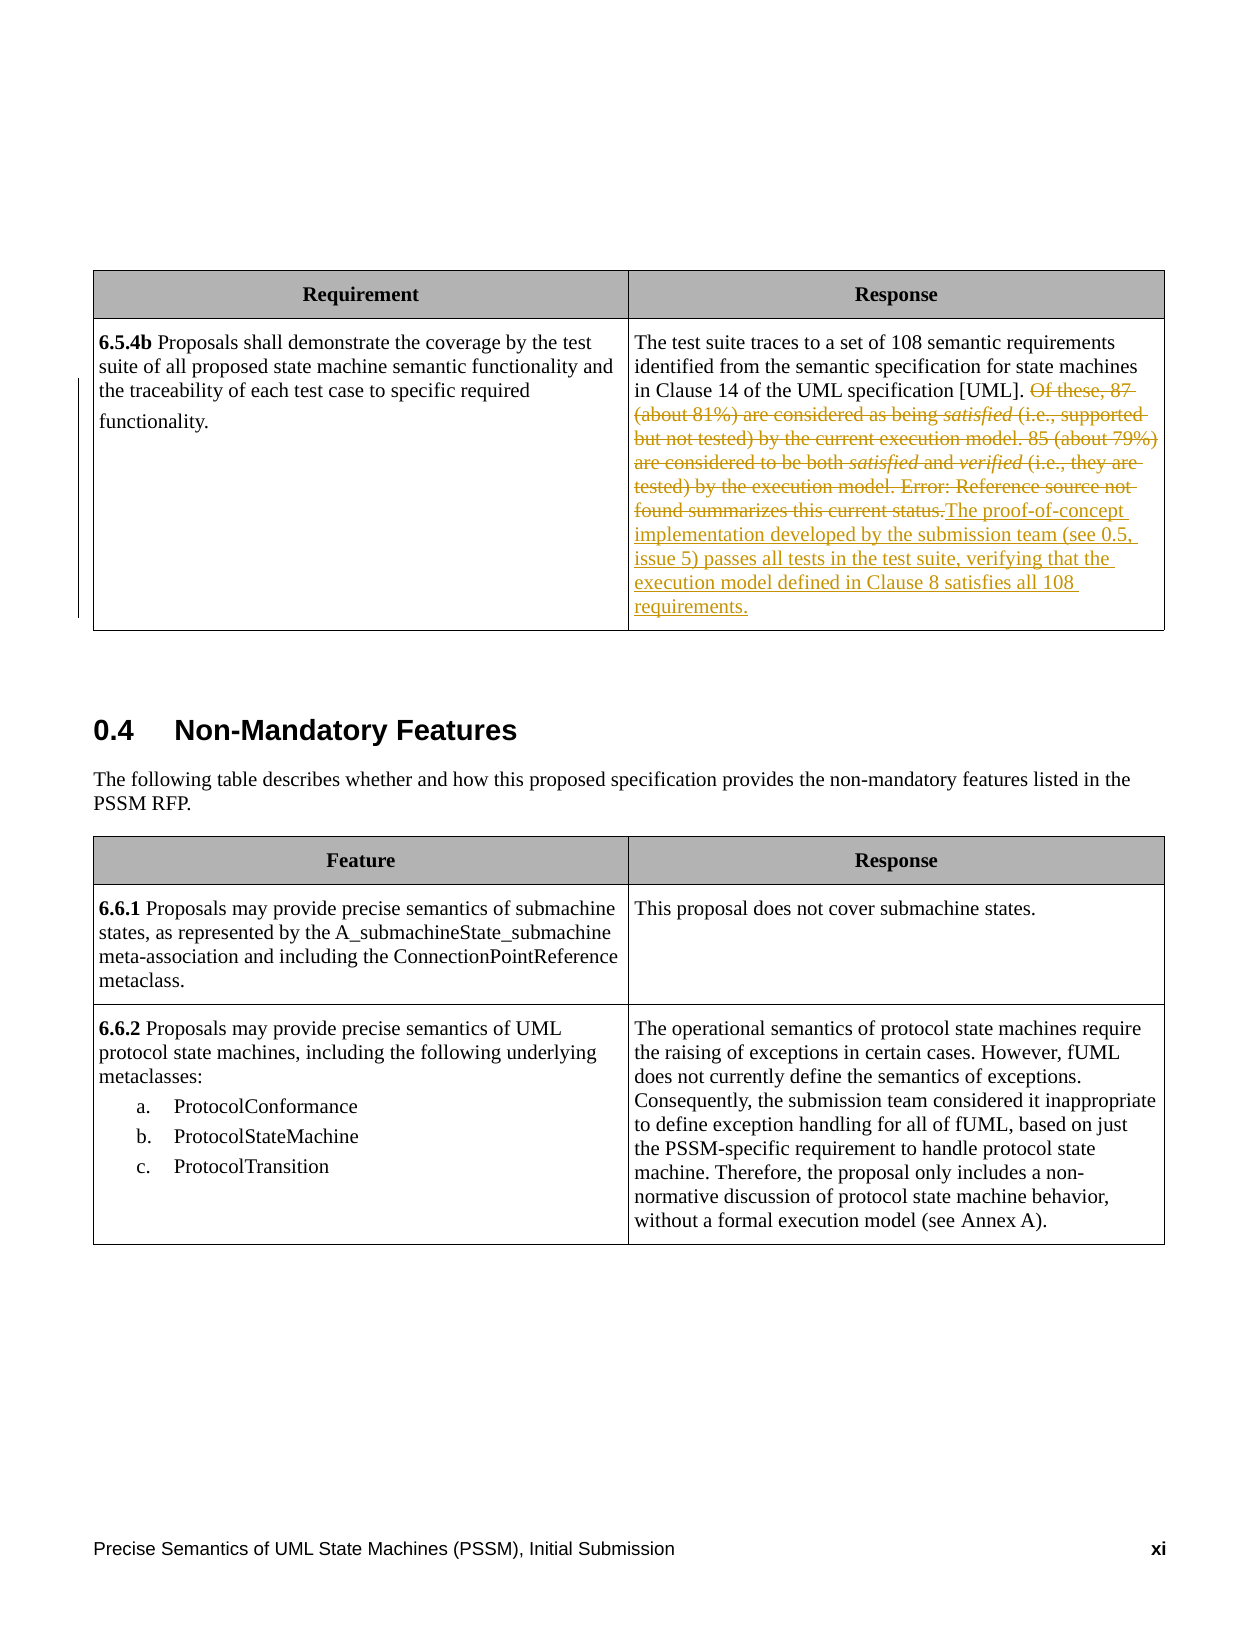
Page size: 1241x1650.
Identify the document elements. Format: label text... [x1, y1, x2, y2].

table_header Response [629, 271, 1164, 318]
table_header Response [629, 837, 1164, 884]
subtitle Non-Mandatory Features [93, 711, 1164, 746]
table_cell The operational semantics of protocol state machines require the raising of exceptions in certain cases. However, fUML does not currently define the semantics of exceptions. Consequently, the submission team considered it inappropriate to define exception handling for all of fUML, based on just the PSSM-specific requirement to handle protocol state machine. Therefore, the proposal only includes a non-normative discussion of protocol state machine behavior, without a formal execution model (see Annex A). [629, 1005, 1164, 1244]
table_cell The test suite traces to a set of 108 semantic requirements identified from the semantic specification for state machines in Clause 14 of the UML specification [UML]. The proof-of-concept implementation developed by the submission team (see 0.5, issue 5) passes all tests in the test suite, verifying that the execution model defined in Clause 8 satisfies all 108 requirements. [629, 319, 1164, 630]
table_cell 6.6.1 Proposals may provide precise semantics of submachine states, as represented by the A_submachineState_submachine meta-association and including the ConnectionPointReference metaclass. [94, 885, 628, 1004]
table_cell 6.6.2 Proposals may provide precise semantics of UML protocol state machines, including the following underlying metaclasses: ProtocolConformance ProtocolStateMachine ProtocolTransition [94, 1005, 628, 1244]
text The following table describes whether and how this proposed specification provides the non-mandatory features listed in the PSSM RFP. [93, 767, 1164, 815]
table_header Feature [94, 837, 628, 884]
table_header Requirement [94, 271, 628, 318]
table_cell This proposal does not cover submachine states. [629, 885, 1164, 1004]
table_cell 6.5.4b Proposals shall demonstrate the coverage by the test suite of all proposed state machine semantic functionality and the traceability of each test case to specific required functionality. [94, 319, 628, 630]
